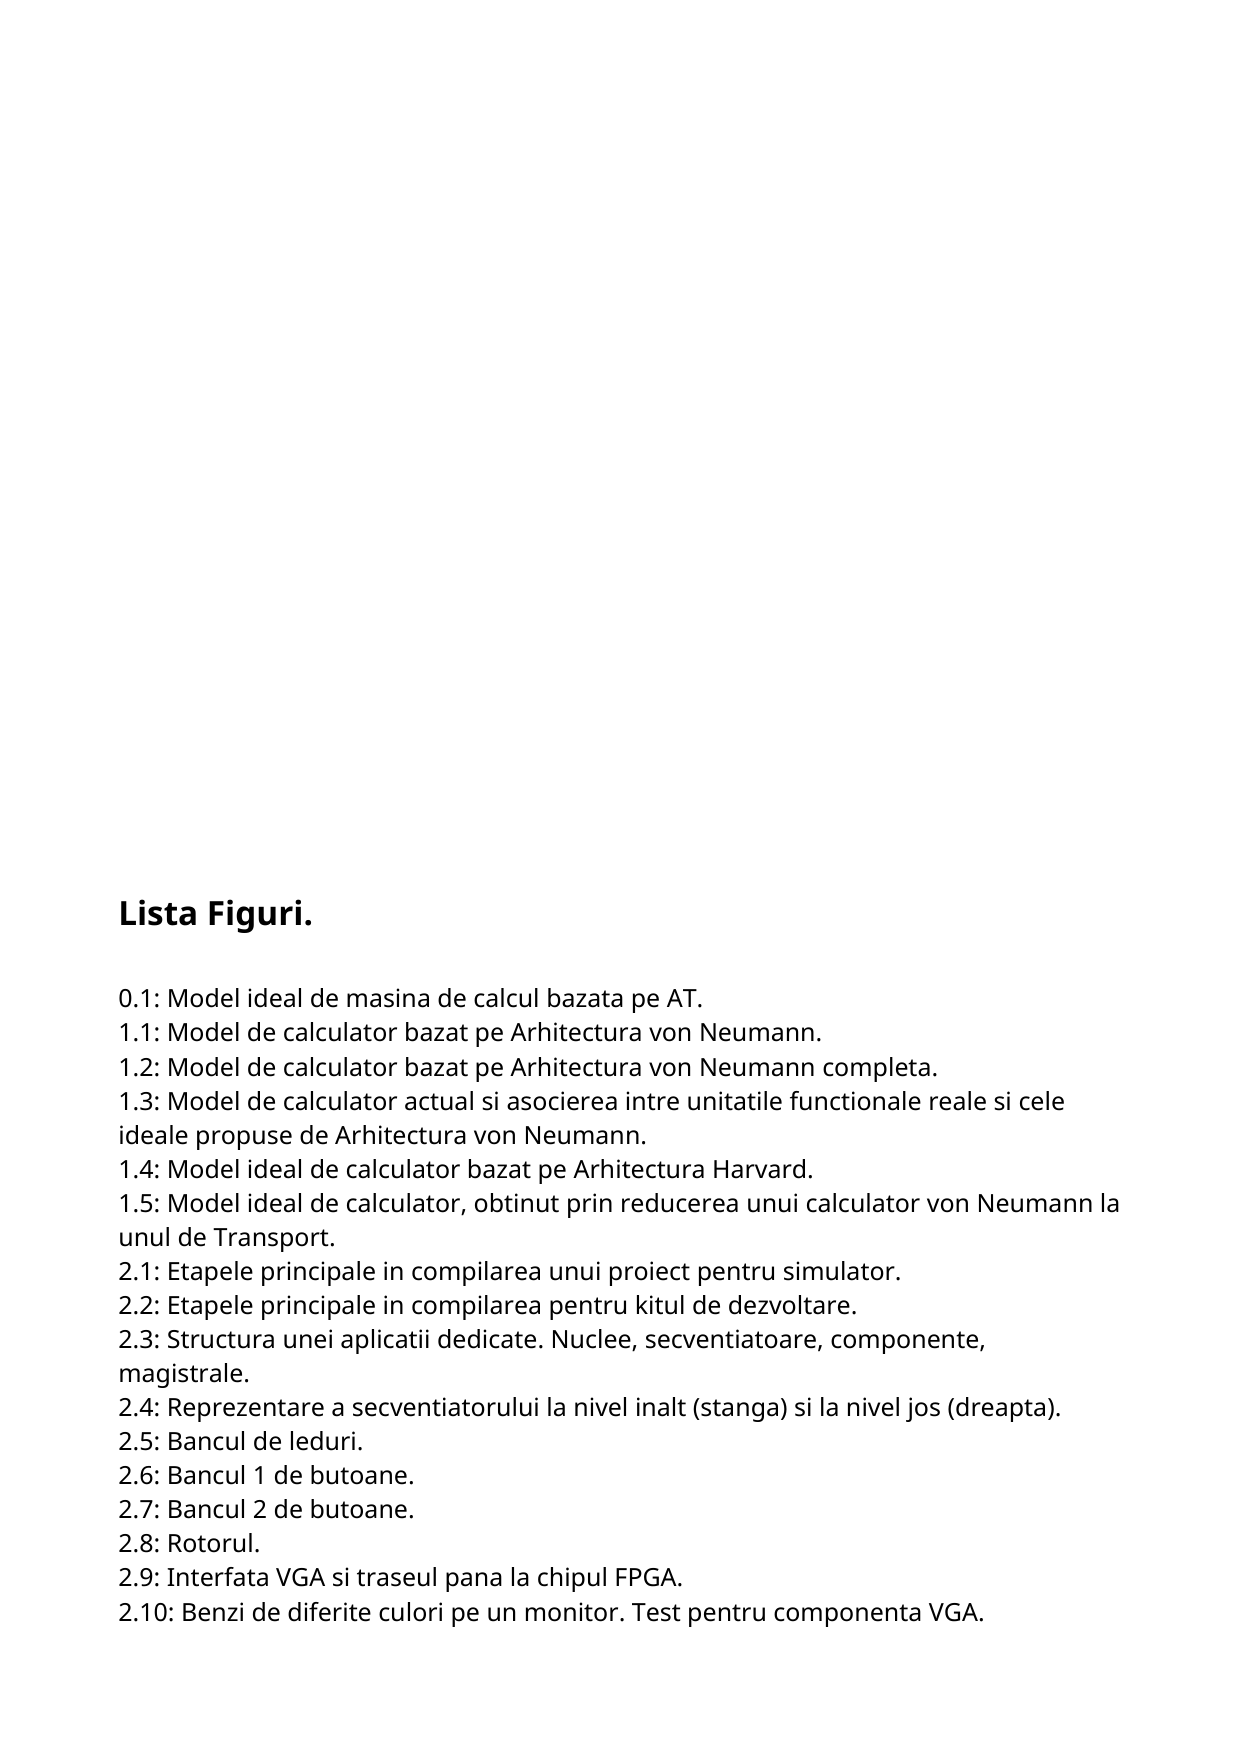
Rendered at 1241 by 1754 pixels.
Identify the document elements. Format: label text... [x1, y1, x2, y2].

text 1.5: Model ideal de calculator, obtinut prin reducerea unui calculator von Neumann la unul de Transport. [118, 1185, 1122, 1253]
text 2.2: Etapele principale in compilarea pentru kitul de dezvoltare. [118, 1288, 1122, 1322]
text 2.6: Bancul 1 de butoane. [118, 1458, 1122, 1492]
text 2.8: Rotorul. [118, 1526, 1122, 1560]
text 2.4: Reprezentare a secventiatorului la nivel inalt (stanga) si la nivel jos (dreapta). [118, 1390, 1122, 1424]
text 2.9: Interfata VGA si traseul pana la chipul FPGA. [118, 1560, 1122, 1594]
text 2.1: Etapele principale in compilarea unui proiect pentru simulator. [118, 1253, 1122, 1288]
text 2.7: Bancul 2 de butoane. [118, 1492, 1122, 1526]
text 1.3: Model de calculator actual si asocierea intre unitatile functionale reale si cele ideale propuse de Arhitectura von Neumann. [118, 1083, 1122, 1151]
text 1.2: Model de calculator bazat pe Arhitectura von Neumann completa. [118, 1049, 1122, 1083]
text 1.4: Model ideal de calculator bazat pe Arhitectura Harvard. [118, 1151, 1122, 1185]
text 2.10: Benzi de diferite culori pe un monitor. Test pentru componenta VGA. [118, 1594, 1122, 1628]
text 2.3: Structura unei aplicatii dedicate. Nuclee, secventiatoare, componente, magistrale. [118, 1322, 1122, 1390]
text 2.5: Bancul de leduri. [118, 1424, 1122, 1458]
text 0.1: Model ideal de masina de calcul bazata pe AT. [118, 981, 1122, 1015]
text Lista Figuri. [118, 890, 1122, 936]
text 1.1: Model de calculator bazat pe Arhitectura von Neumann. [118, 1015, 1122, 1049]
